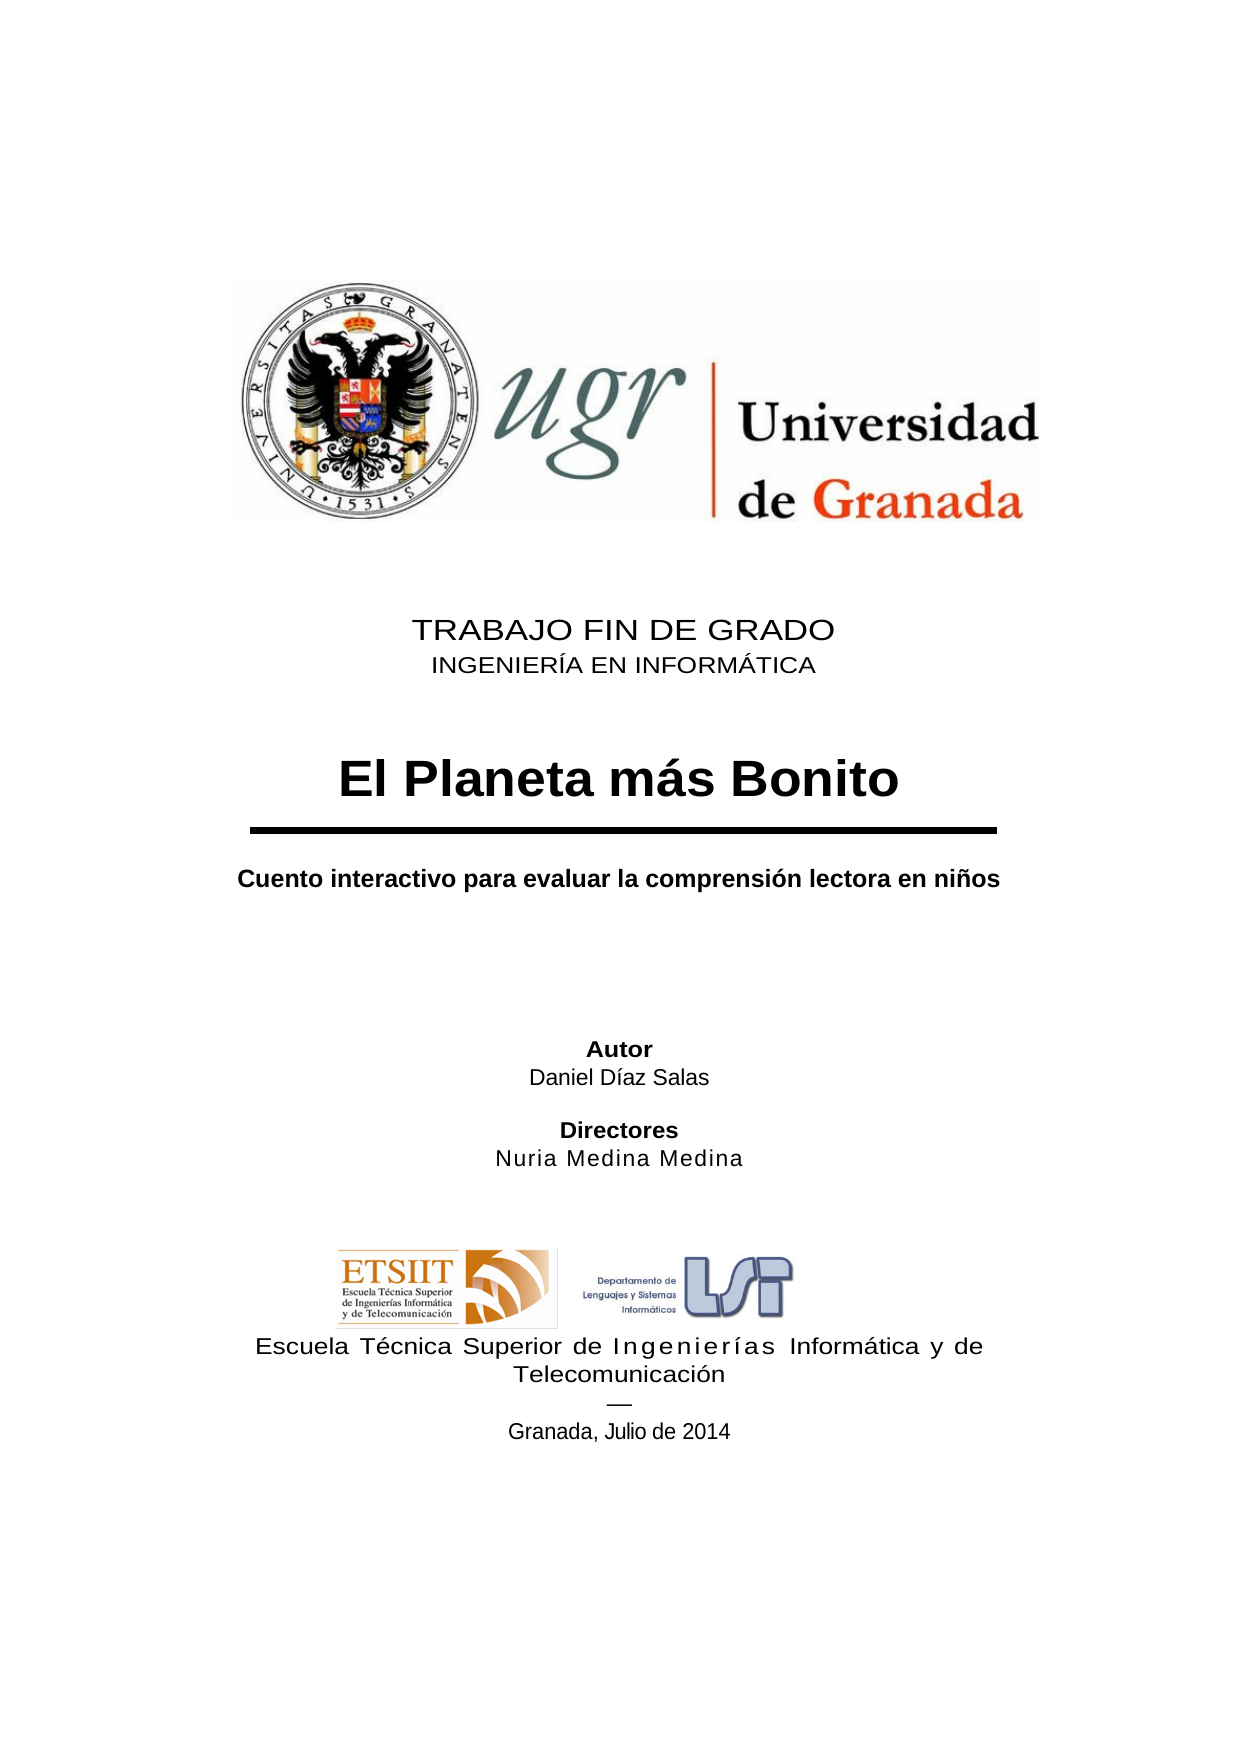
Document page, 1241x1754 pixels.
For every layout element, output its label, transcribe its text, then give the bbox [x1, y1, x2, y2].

text Autor [526, 1036, 712, 1062]
picture [334, 1247, 558, 1329]
text INGENIERÍA EN INFORMÁTICA [124, 652, 1122, 678]
text Directores [501, 1117, 738, 1143]
text El Planeta más Bonito [118, 748, 1120, 807]
text Daniel Díaz Salas [370, 1064, 868, 1090]
text Nuria Medina Medina [377, 1145, 861, 1171]
text Escuela Técnica Superior de Ingenierías Informática y de Telecomunicación [219, 1332, 1018, 1388]
text — [118, 1389, 1120, 1416]
picture [226, 280, 1039, 522]
text Cuento interactivo para evaluar la comprensión lectora en niños [118, 863, 1120, 892]
text TRABAJO FIN DE GRADO [124, 613, 1122, 646]
text Granada, Julio de 2014 [325, 1418, 913, 1444]
picture [571, 1254, 797, 1319]
